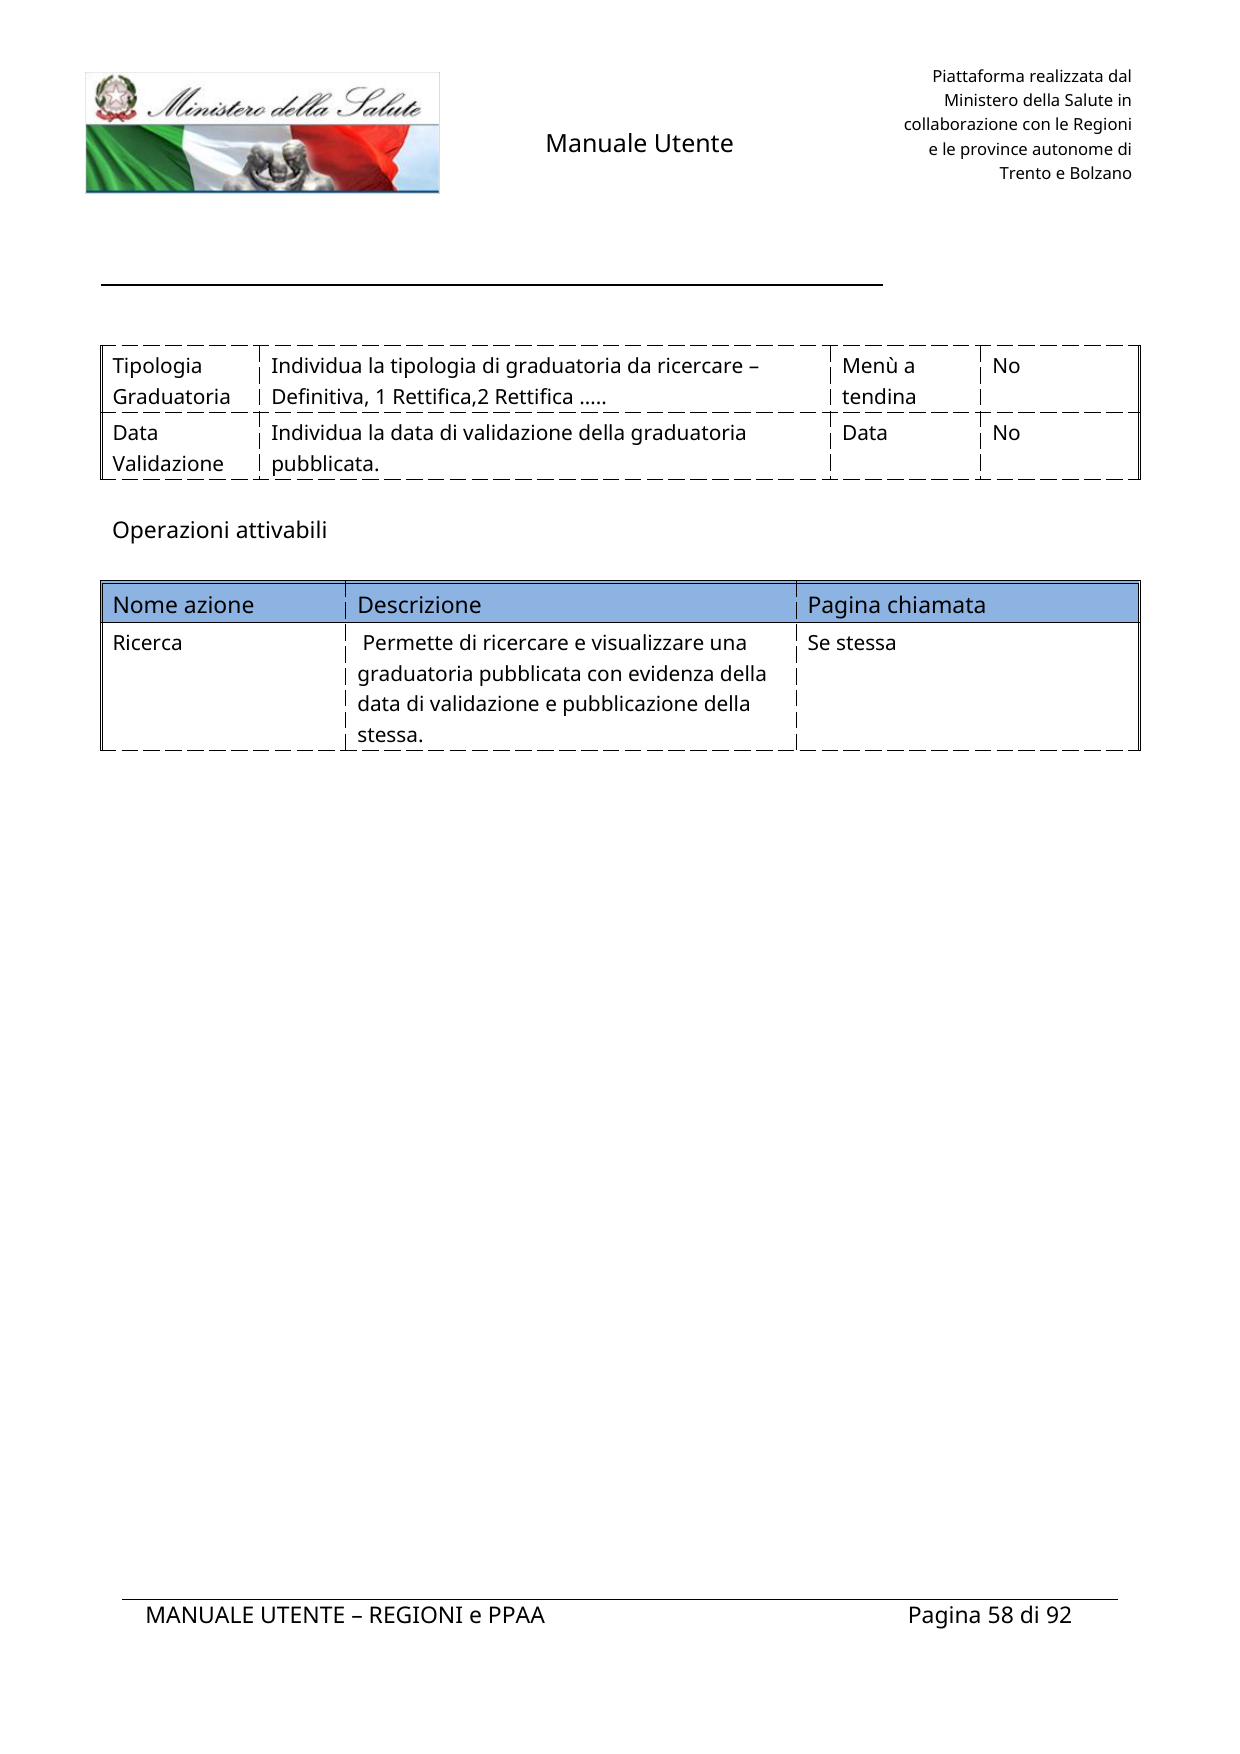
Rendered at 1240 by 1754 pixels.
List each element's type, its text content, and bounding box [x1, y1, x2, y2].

table_cell Data Validazione [103, 412, 260, 479]
table_cell Permette di ricercare e visualizzare una graduatoria pubblicata con evidenza della data di validazione e pubblicazione della stessa. [346, 623, 796, 750]
table_header Descrizione [346, 584, 796, 622]
table_cell Data [831, 412, 981, 479]
table_cell Menù a tendina [831, 345, 981, 412]
table_cell Ricerca [103, 623, 346, 750]
table_header Nome azione [103, 584, 346, 622]
table_cell Individua la data di validazione della graduatoria pubblicata. [260, 412, 831, 479]
table_cell No [981, 412, 1138, 479]
table_cell Tipologia Graduatoria [103, 345, 260, 412]
table_cell Individua la tipologia di graduatoria da ricercare – Definitiva, 1 Rettifica,2 Rettifica ….. [260, 345, 831, 412]
text Operazioni attivabili [112, 514, 1069, 545]
table_cell No [981, 345, 1138, 412]
table_cell Se stessa [796, 623, 1138, 750]
table_header Pagina chiamata [796, 584, 1138, 622]
